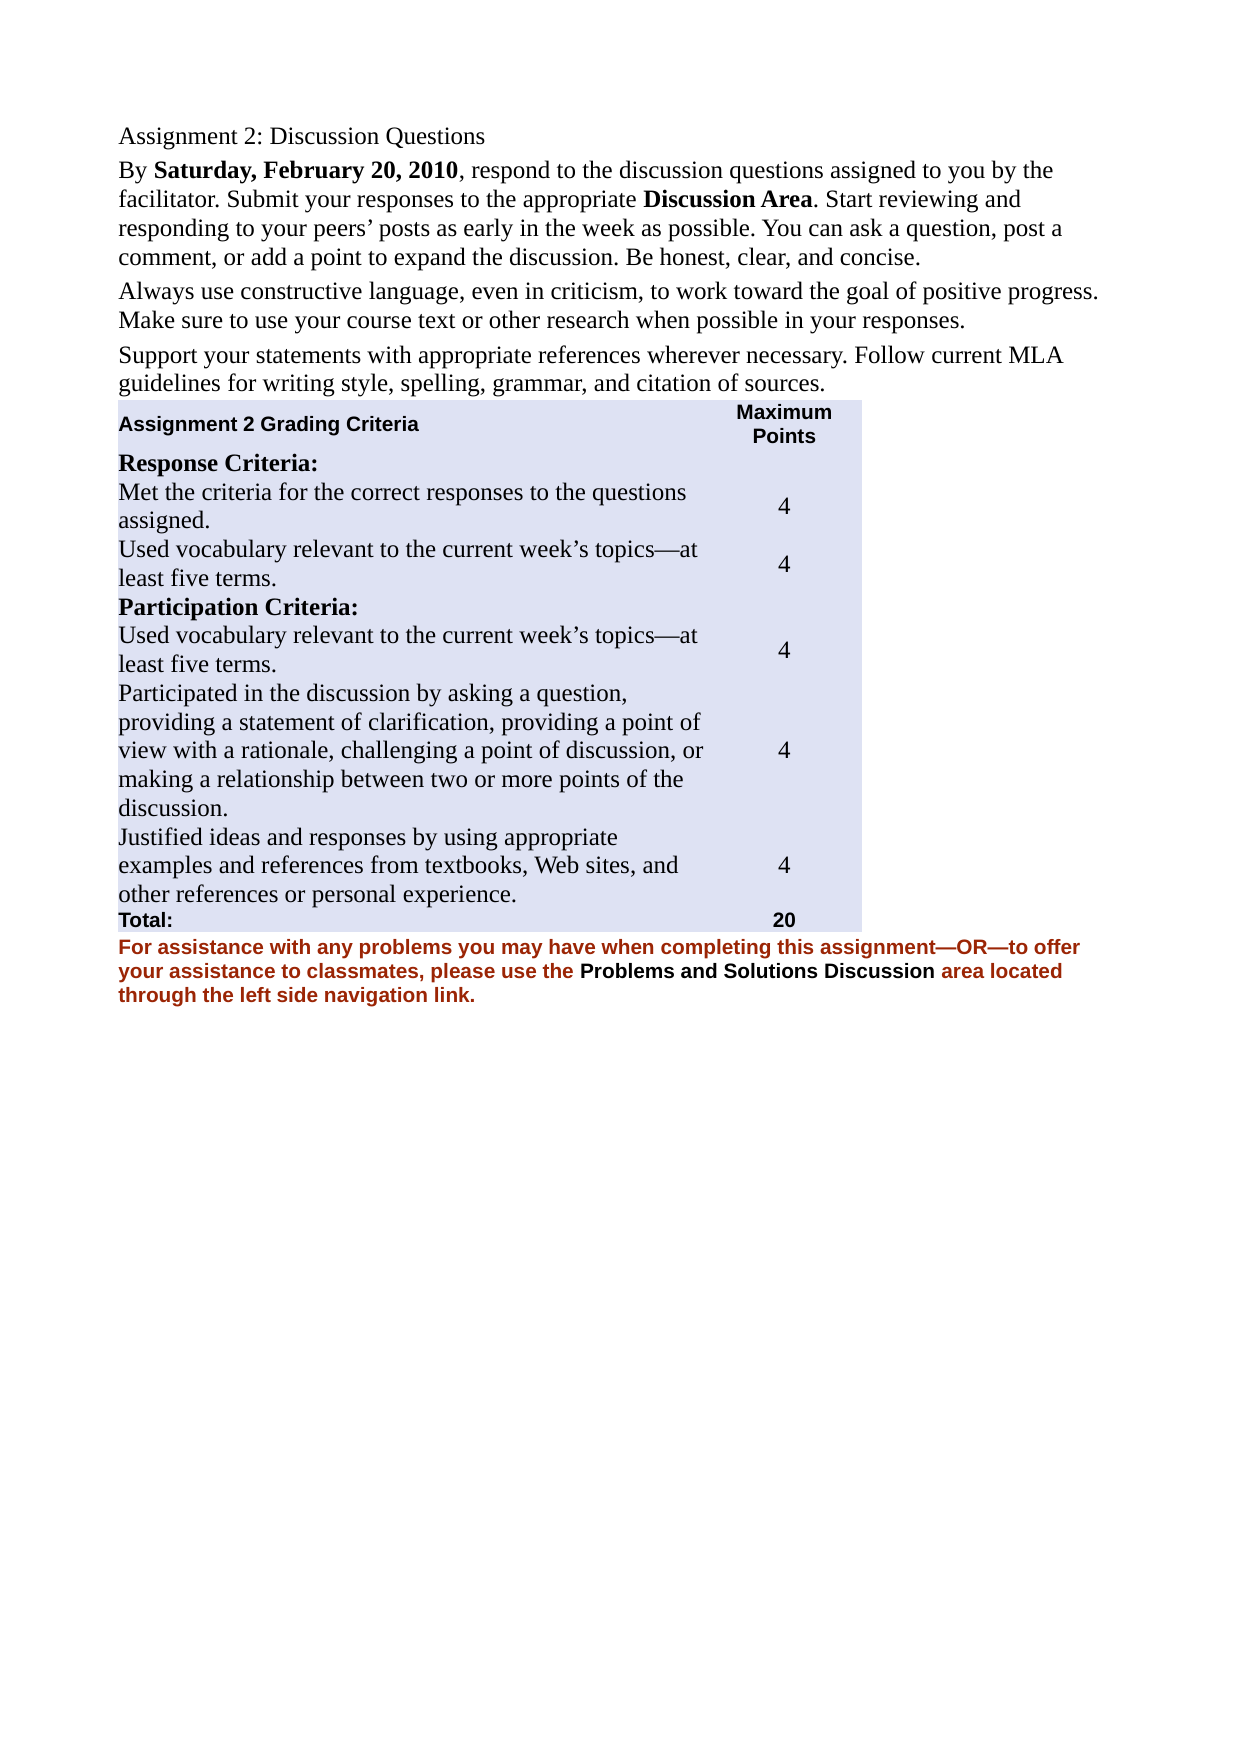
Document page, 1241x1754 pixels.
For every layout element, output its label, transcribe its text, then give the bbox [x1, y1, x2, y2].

table_cell Used vocabulary relevant to the current week’s topics—at least five terms. [118, 621, 706, 678]
table_cell Response Criteria: [118, 448, 862, 477]
text Assignment 2: Discussion Questions [118, 121, 1122, 150]
table_cell 20 [706, 908, 862, 932]
table_cell Justified ideas and responses by using appropriate examples and references from textbooks, Web sites, and other references or personal experience. [118, 822, 706, 908]
text Always use constructive language, even in criticism, to work toward the goal of positive progress. Make sure to use your course text or other research when possible in your responses. [118, 276, 1122, 334]
table_cell Used vocabulary relevant to the current week’s topics—at least five terms. [118, 534, 706, 592]
table_cell 4 [706, 477, 862, 534]
table_cell 4 [706, 678, 862, 822]
table_header Maximum Points [706, 400, 862, 448]
table_cell 4 [706, 822, 862, 908]
table_cell Total: [118, 908, 706, 932]
table_cell Participated in the discussion by asking a question, providing a statement of clarification, providing a point of view with a rationale, challenging a point of discussion, or making a relationship between two or more points of the discussion. [118, 678, 706, 822]
table_cell 4 [706, 621, 862, 678]
table_cell Participation Criteria: [118, 592, 862, 621]
table_header Assignment 2 Grading Criteria [118, 400, 706, 448]
text For assistance with any problems you may have when completing this assignment—OR—to offer your assistance to classmates, please use the Problems and Solutions Discussion area located through the left side navigation link. [118, 935, 1122, 1007]
table_cell Met the criteria for the correct responses to the questions assigned. [118, 477, 706, 534]
text By Saturday, February 20, 2010, respond to the discussion questions assigned to you by the facilitator. Submit your responses to the appropriate Discussion Area. Start reviewing and responding to your peers’ posts as early in the week as possible. You can ask a question, post a comment, or add a point to expand the discussion. Be honest, clear, and concise. [118, 156, 1122, 271]
text Support your statements with appropriate references wherever necessary. Follow current MLA guidelines for writing style, spelling, grammar, and citation of sources. [118, 340, 1122, 397]
table_cell 4 [706, 534, 862, 592]
